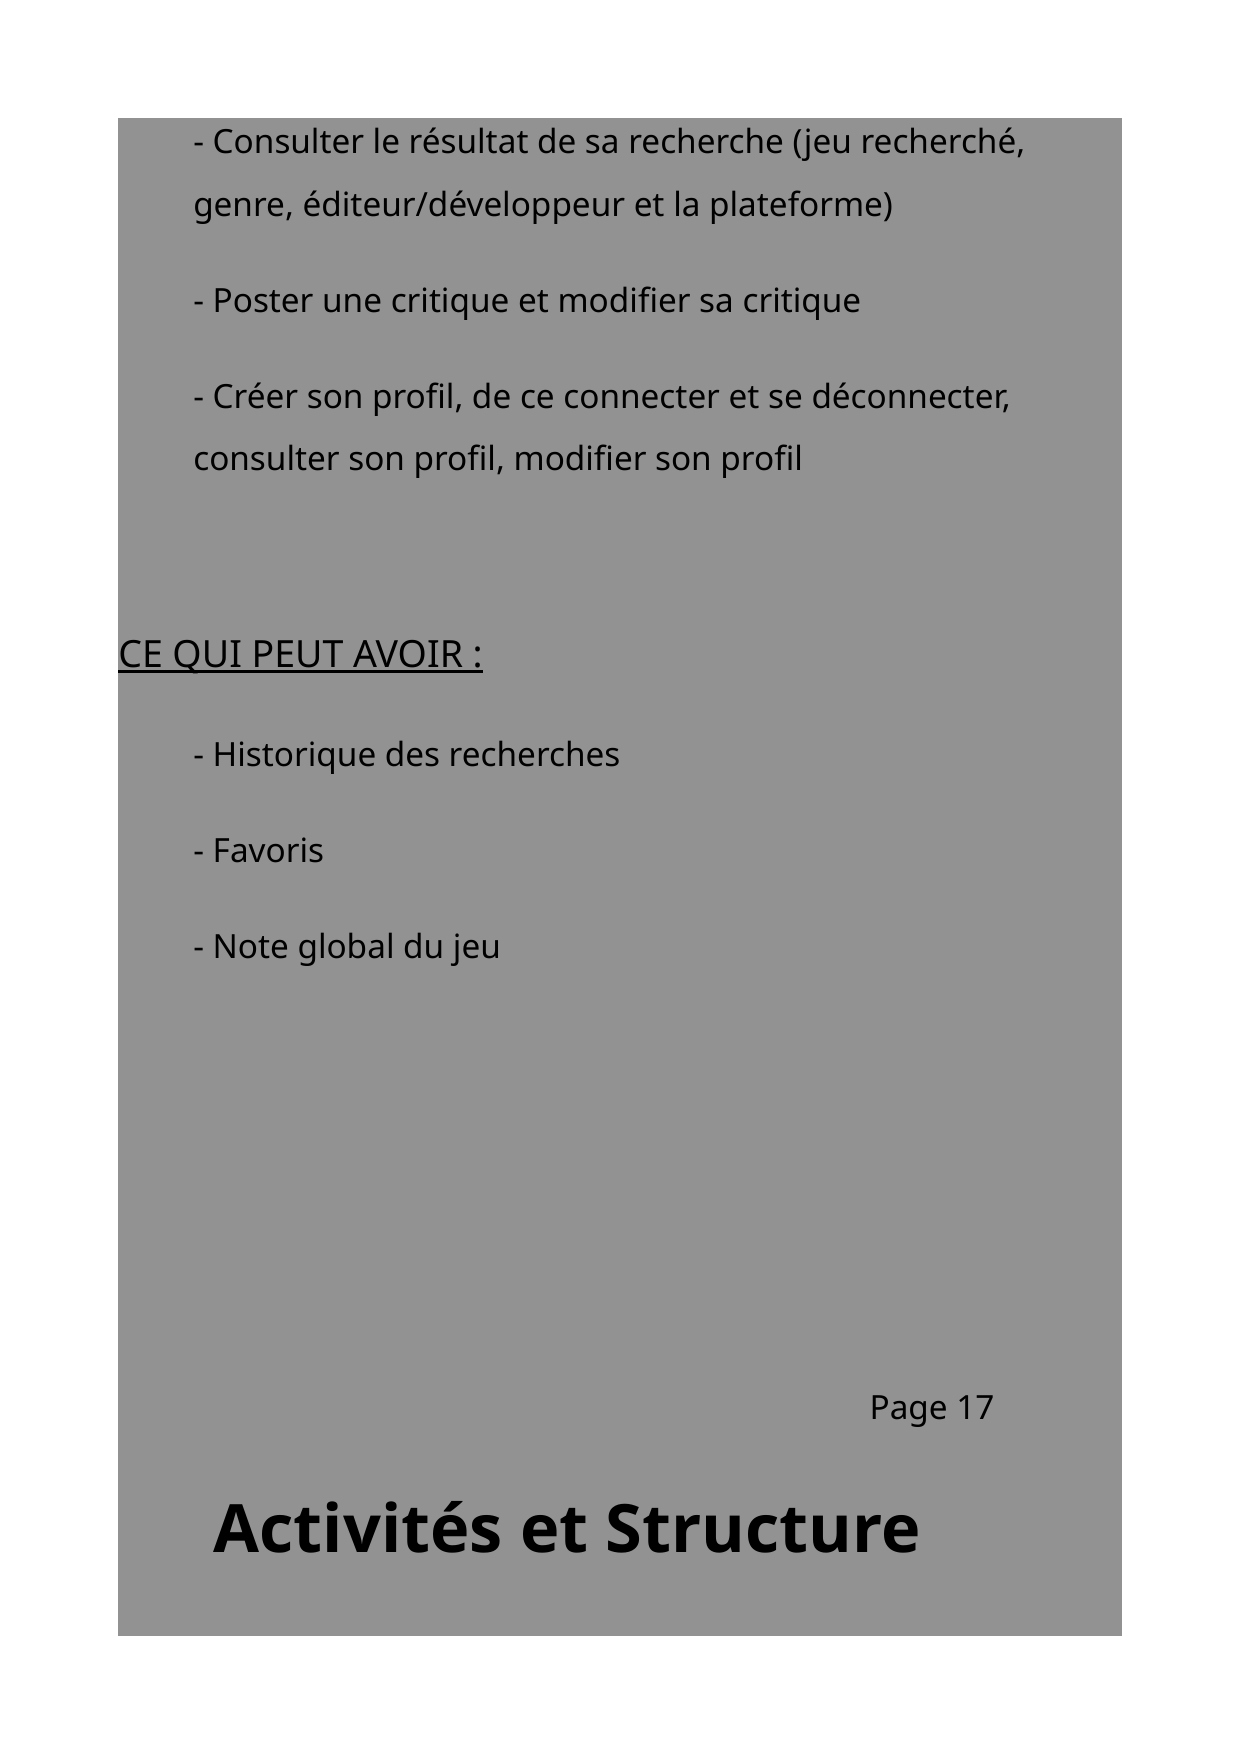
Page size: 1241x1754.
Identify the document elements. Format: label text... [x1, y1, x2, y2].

text CE QUI PEUT AVOIR : [118, 627, 1122, 678]
text Activités et Structure [118, 1482, 1122, 1572]
text - Historique des recherches [193, 731, 1122, 776]
text - Favoris [193, 827, 1122, 872]
text Page 17 [118, 1379, 1122, 1431]
text - Note global du jeu [193, 923, 1122, 968]
text - Consulter le résultat de sa recherche (jeu recherché, genre, éditeur/développeur et la plateforme) [193, 118, 1122, 226]
text - Poster une critique et modifier sa critique [193, 277, 1122, 322]
text - Créer son profil, de ce connecter et se déconnecter, consulter son profil, modifier son profil [193, 373, 1122, 481]
